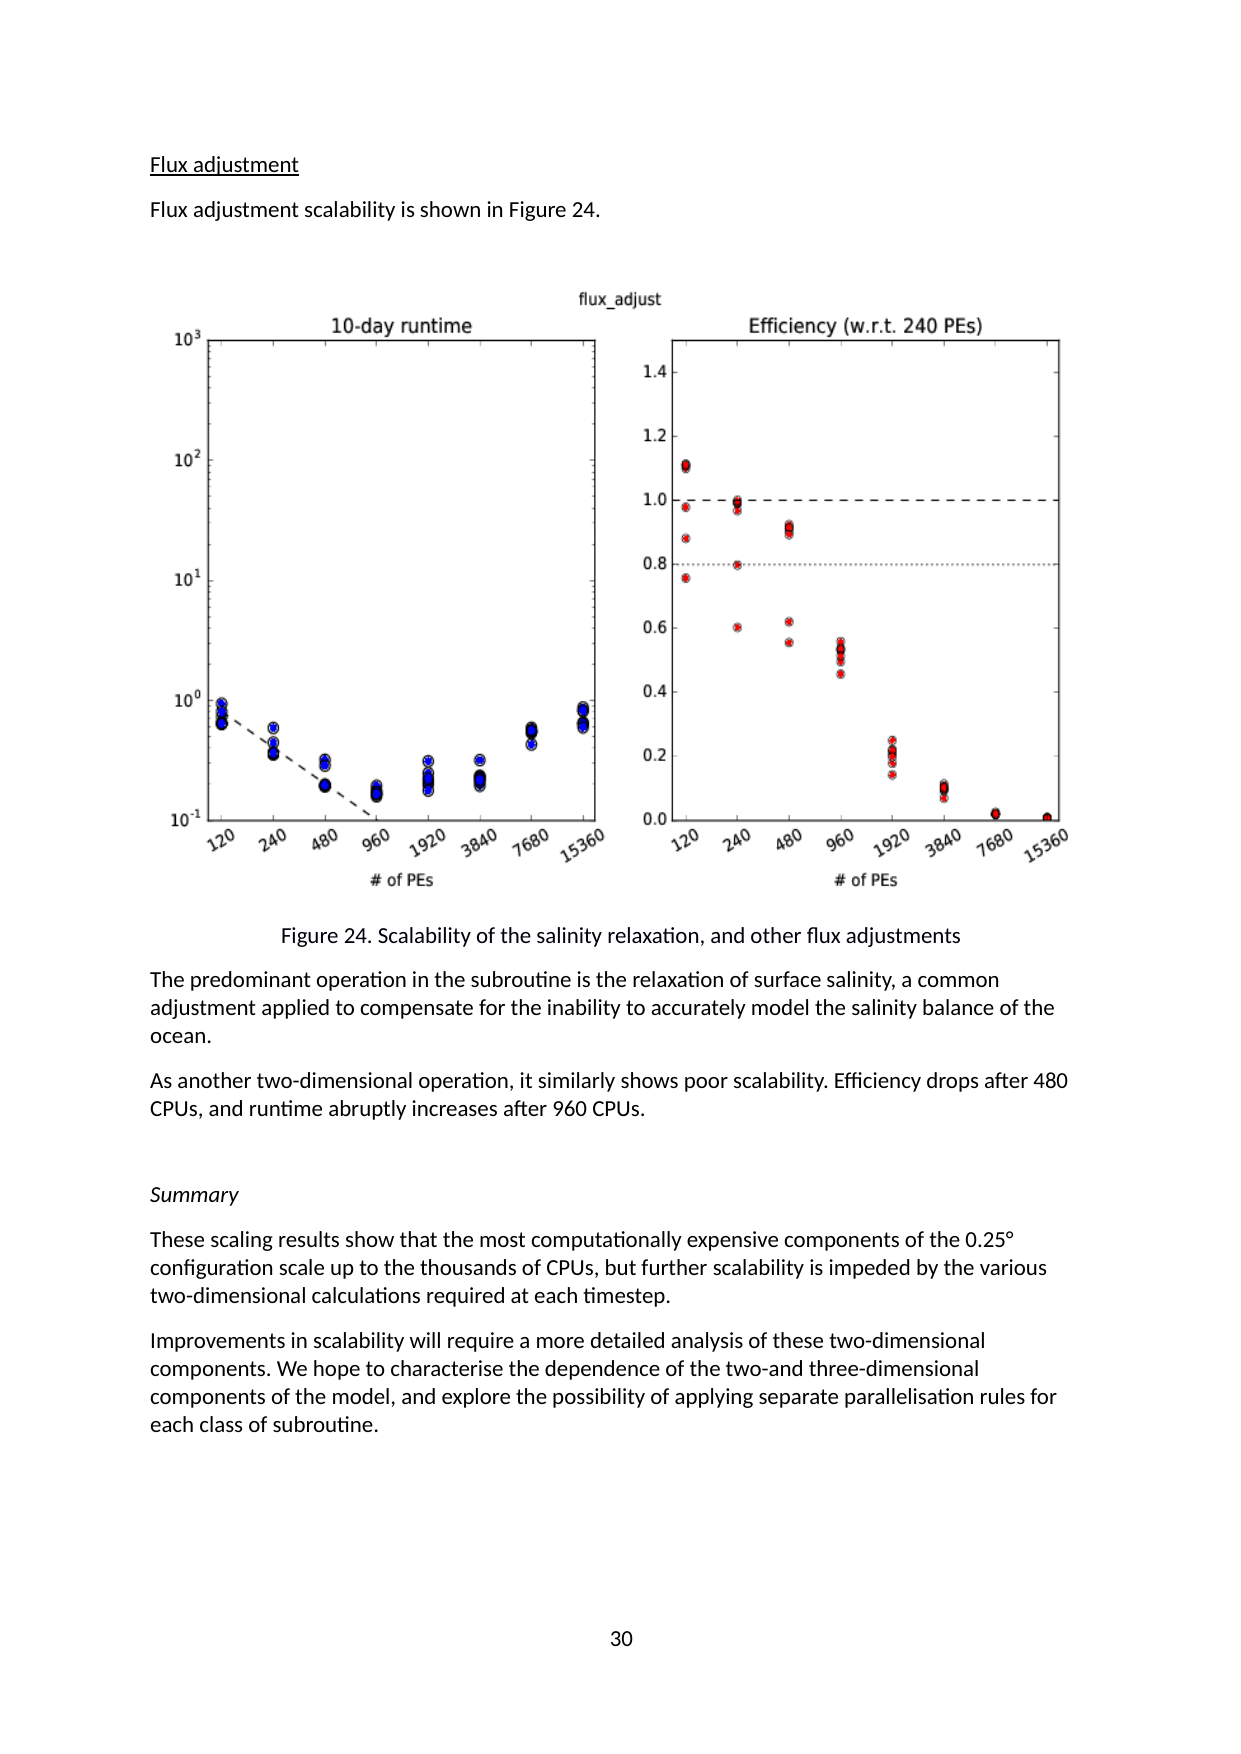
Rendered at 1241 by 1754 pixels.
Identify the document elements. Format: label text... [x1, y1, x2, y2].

text Summary [150, 1181, 1092, 1209]
text As another two-dimensional operation, it similarly shows poor scalability. Efficiency drops after 480 CPUs, and runtime abruptly increases after 960 CPUs. [150, 1066, 1092, 1122]
text The predominant operation in the subroutine is the relaxation of surface salinity, a common adjustment applied to compensate for the inability to accurately model the salinity balance of the ocean. [150, 966, 1092, 1049]
text Flux adjustment [150, 150, 1092, 178]
text Improvements in scalability will require a more detailed analysis of these two-dimensional components. We hope to characterise the dependence of the two-and three-dimensional components of the model, and explore the possibility of applying separate parallelisation rules for each class of subroutine. [150, 1326, 1092, 1438]
text Figure 24. Scalability of the salinity relaxation, and other flux adjustments [150, 921, 1092, 949]
text Flux adjustment scalability is shown in Figure 24. [150, 195, 1092, 223]
picture [161, 284, 1081, 900]
text These scaling results show that the most computationally expensive components of the 0.25° configuration scale up to the thousands of CPUs, but further scalability is impeded by the various two-dimensional calculations required at each timestep. [150, 1225, 1092, 1309]
